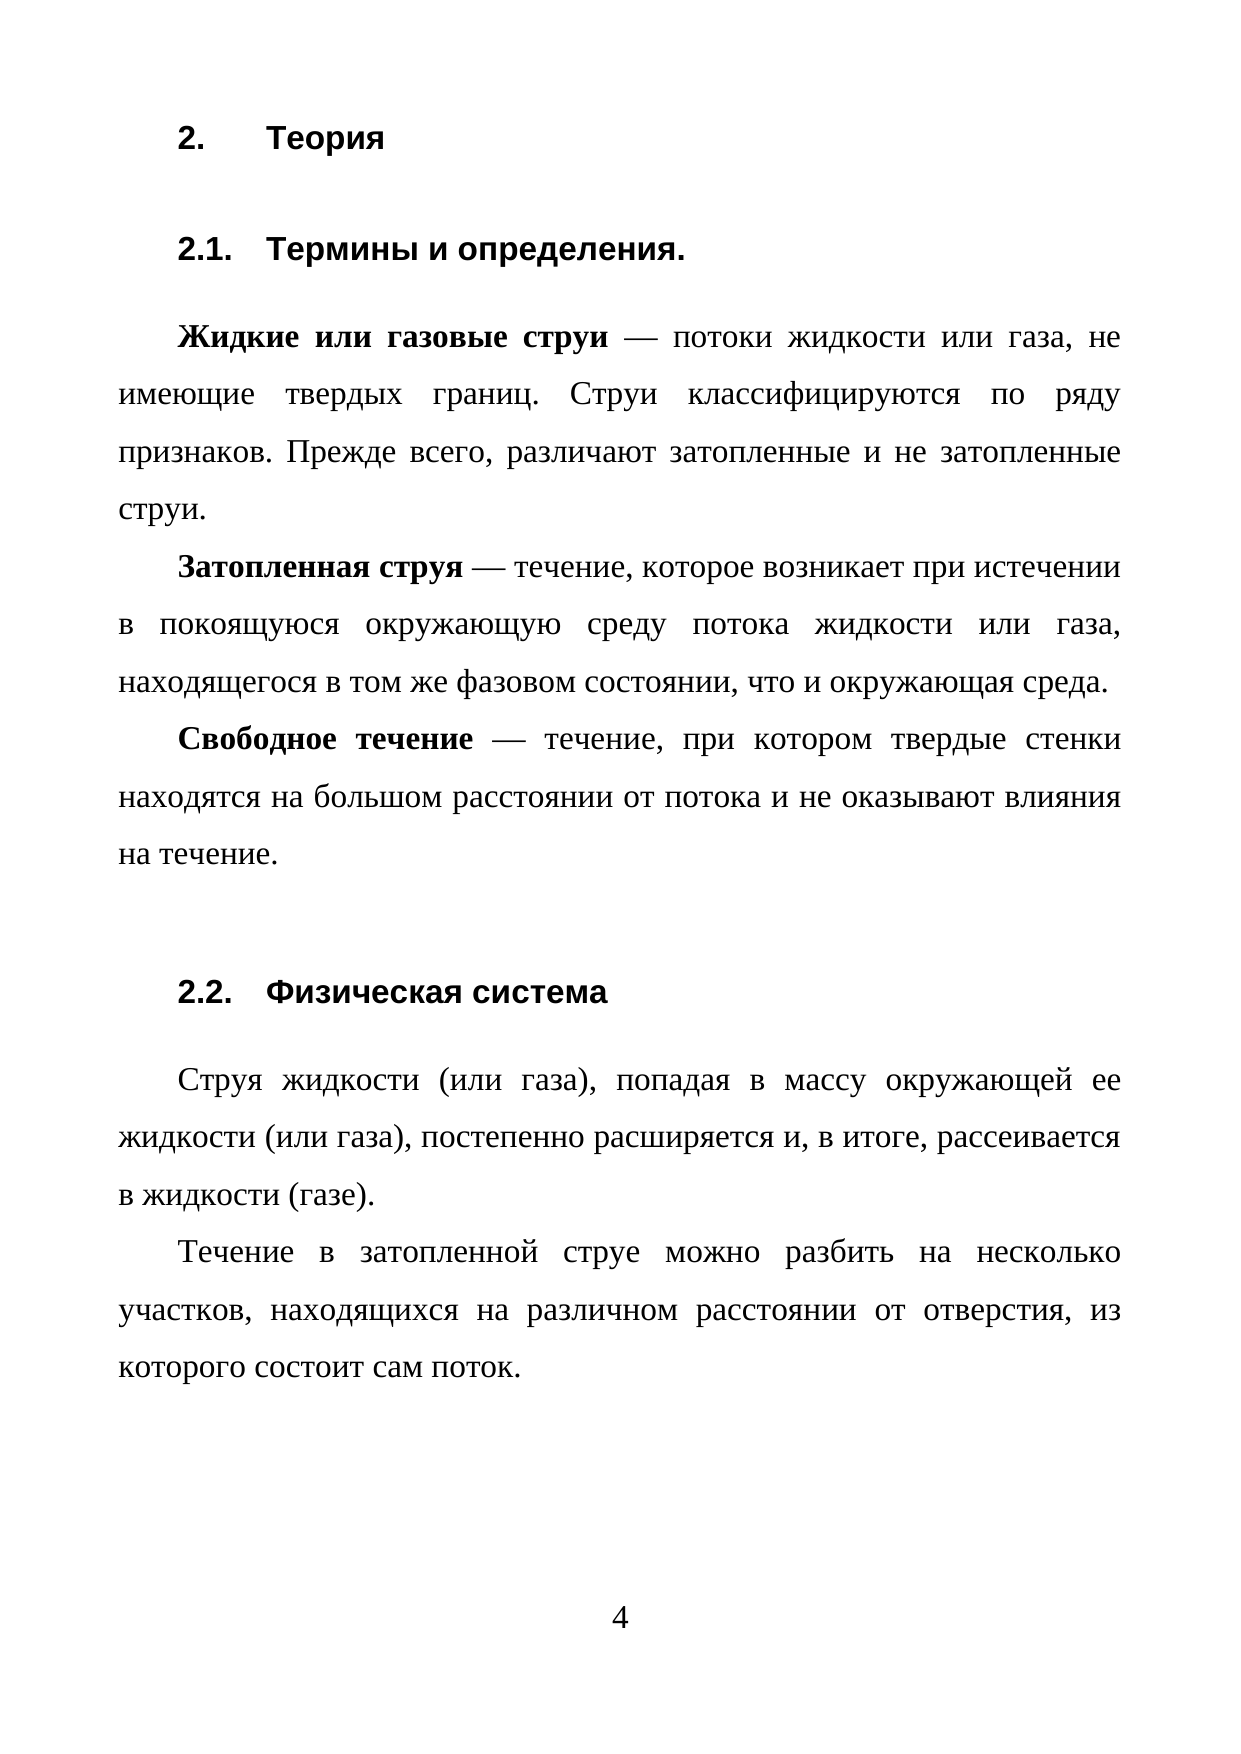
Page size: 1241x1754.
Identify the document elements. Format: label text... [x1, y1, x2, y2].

text Затопленная струя — течение, которое возникает при истечении в покоящуюся окружающую среду потока жидкости или газа, находящегося в том же фазовом состоянии, что и окружающая среда. [118, 546, 1122, 699]
subtitle Теория [118, 118, 1122, 157]
text Струя жидкости (или газа), попадая в массу окружающей ее жидкости (или газа), постепенно расширяется и, в итоге, рассеивается в жидкости (газе). [118, 1059, 1122, 1212]
text Жидкие или газовые струи — потоки жидкости или газа, не имеющие твердых границ. Струи классифицируются по ряду признаков. Прежде всего, различают затопленные и не затопленные струи. [118, 316, 1122, 527]
subtitle Термины и определения. [118, 229, 1122, 267]
subtitle Физическая система [118, 972, 1122, 1011]
text Свободное течение — течение, при котором твердые стенки находятся на большом расстоянии от потока и не оказывают влияния на течение. [118, 718, 1122, 872]
text Течение в затопленной струе можно разбить на несколько участков, находящихся на различном расстоянии от отверстия, из которого состоит сам поток. [118, 1232, 1122, 1385]
